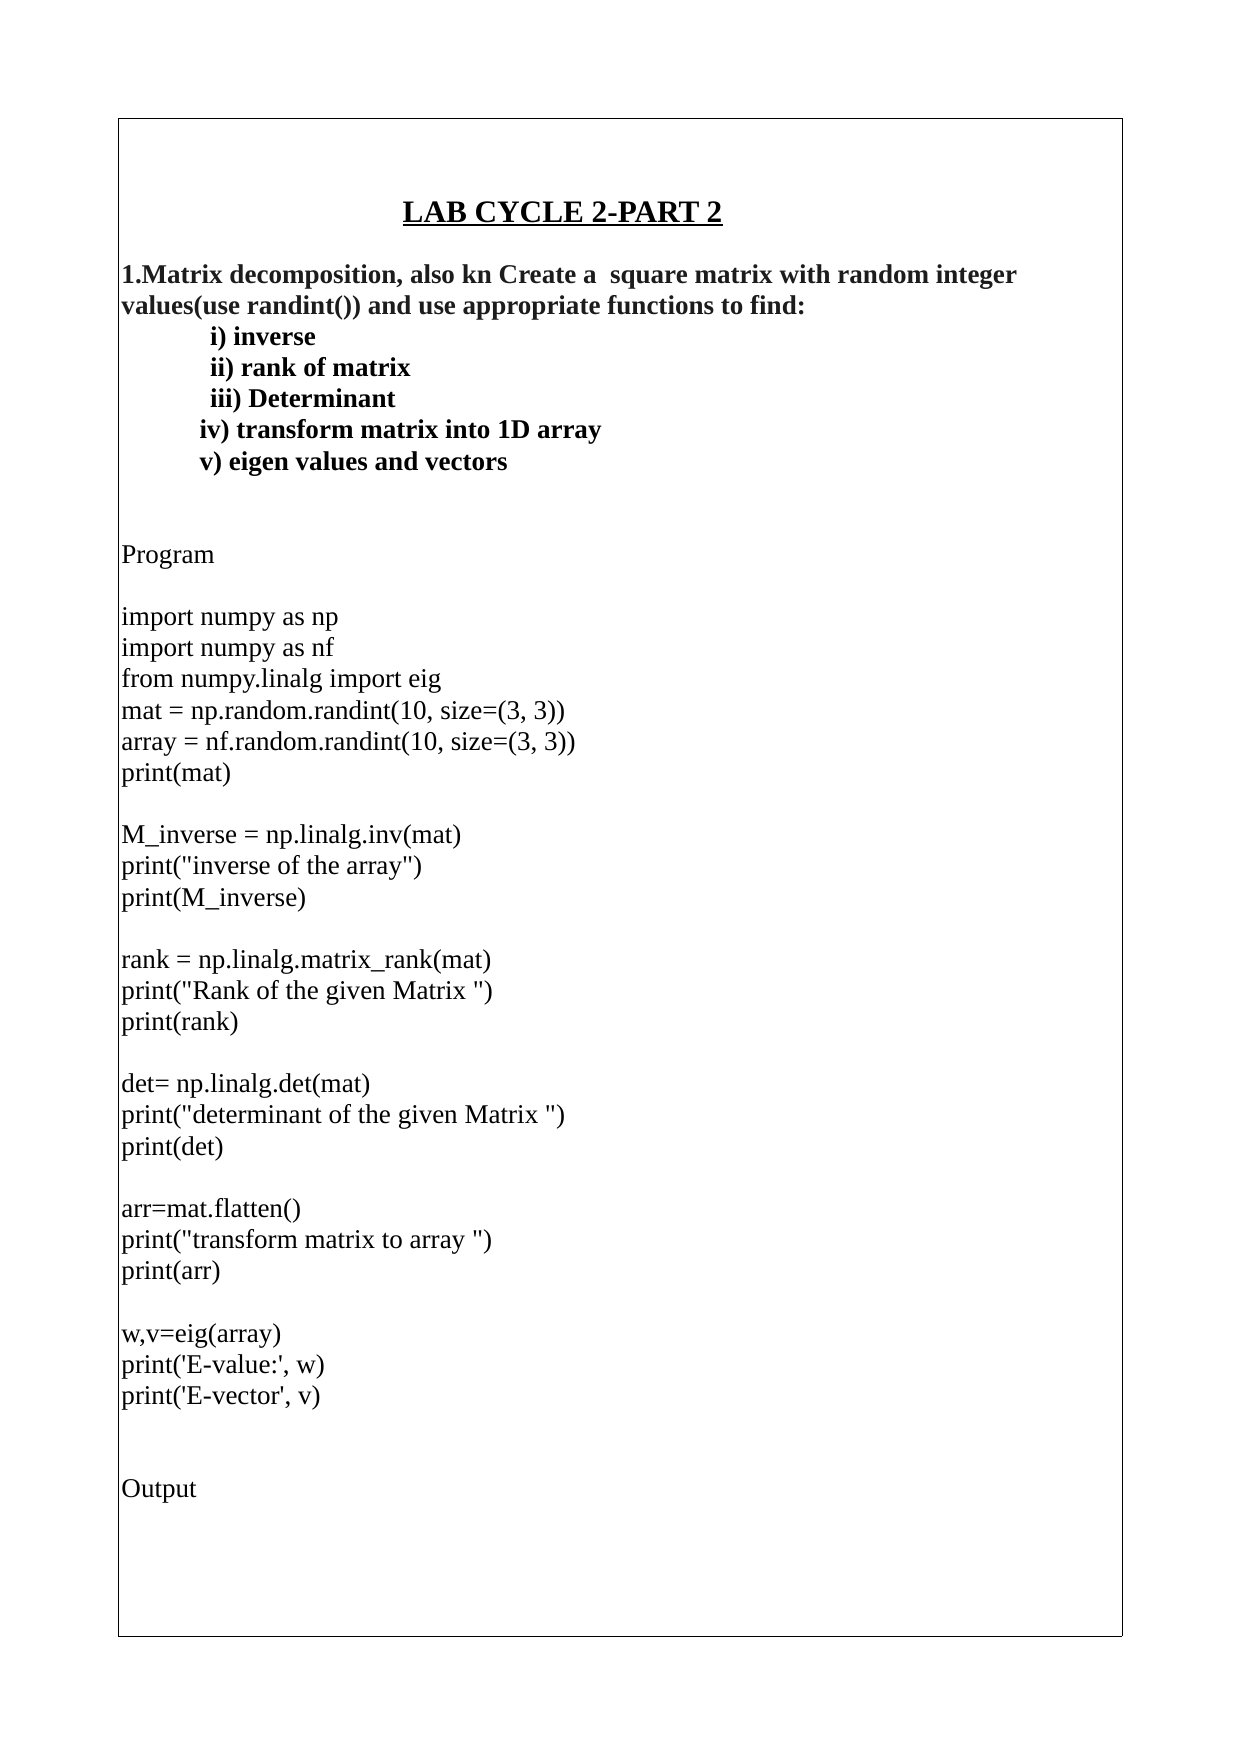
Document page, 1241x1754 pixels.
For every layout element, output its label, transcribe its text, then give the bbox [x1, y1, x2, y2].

text print(M_inverse) [121, 881, 1119, 912]
text mat = np.random.randint(10, size=(3, 3)) [121, 694, 1119, 725]
text iv) transform matrix into 1D array [166, 413, 1119, 444]
text print(arr) [121, 1254, 1119, 1286]
text arr=mat.flatten() [121, 1192, 1119, 1223]
text rank = np.linalg.matrix_rank(mat) [121, 943, 1119, 974]
text import numpy as np [121, 600, 1119, 631]
text w,v=eig(array) [121, 1317, 1119, 1348]
text print(det) [121, 1130, 1119, 1161]
text from numpy.linalg import eig [121, 663, 1119, 694]
text array = nf.random.randint(10, size=(3, 3)) [121, 725, 1119, 756]
text det= np.linalg.det(mat) [121, 1067, 1119, 1099]
text print("inverse of the array") [121, 849, 1119, 881]
text M_inverse = np.linalg.inv(mat) [121, 818, 1119, 849]
text iii) Determinant [210, 382, 1119, 413]
text Output [121, 1472, 1119, 1503]
text print(rank) [121, 1005, 1119, 1036]
text LAB CYCLE 2-PART 2 [121, 193, 1119, 229]
text i) inverse [210, 320, 1119, 351]
text print('E-value:', w) [121, 1348, 1119, 1379]
text import numpy as nf [121, 631, 1119, 663]
text print("transform matrix to array ") [121, 1223, 1119, 1254]
text print('E-vector', v) [121, 1379, 1119, 1410]
text ii) rank of matrix [210, 351, 1119, 382]
text Program [121, 538, 1119, 569]
text v) eigen values and vectors [166, 444, 1119, 476]
text 1.Matrix decomposition, also kn Create a square matrix with random integer values(use randint()) and use appropriate functions to find: [121, 258, 1119, 320]
text print("determinant of the given Matrix ") [121, 1099, 1119, 1130]
text print(mat) [121, 756, 1119, 787]
text print("Rank of the given Matrix ") [121, 974, 1119, 1005]
